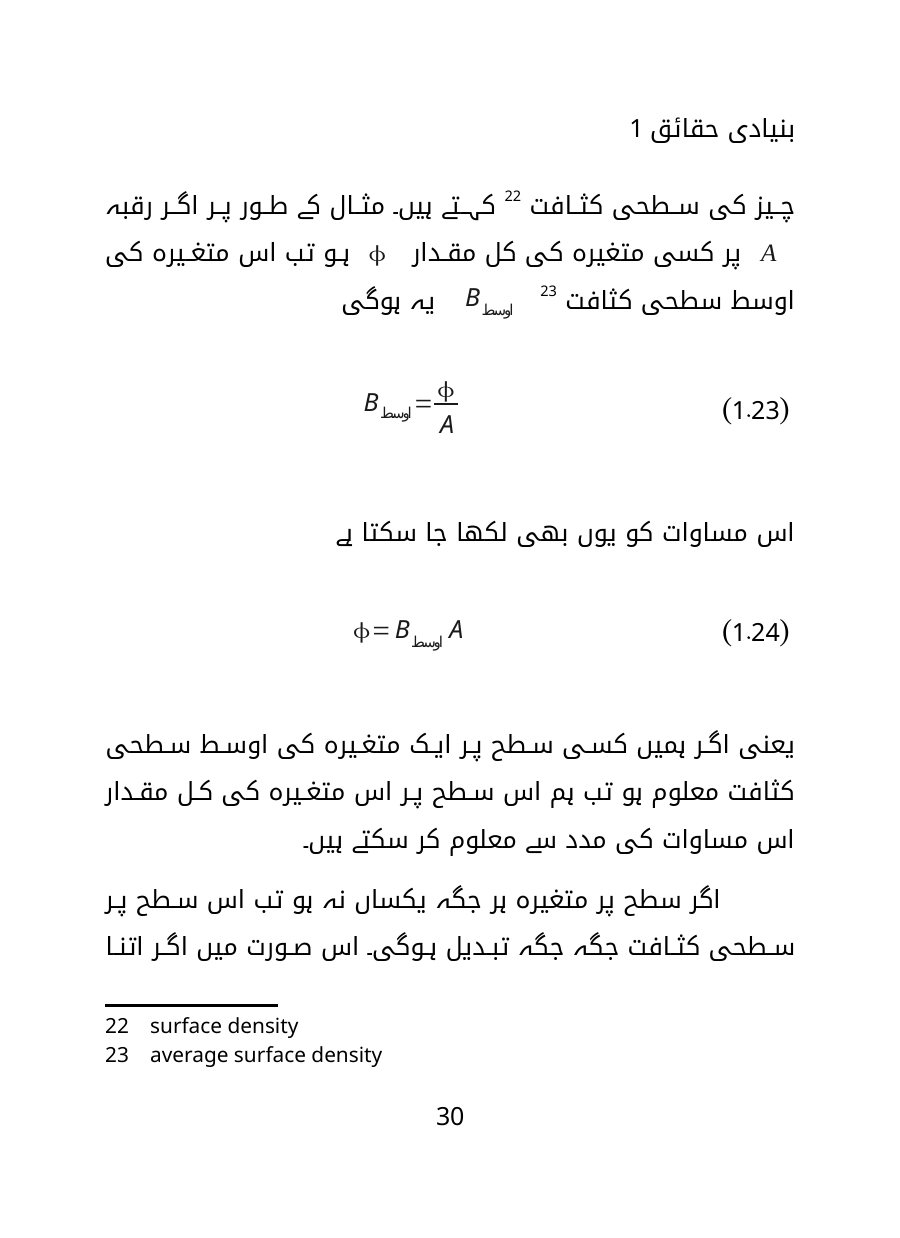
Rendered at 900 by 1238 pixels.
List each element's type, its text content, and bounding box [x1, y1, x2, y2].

table_header [105, 603, 706, 675]
text اس مساوات کو یوں بھی لکھا جا سکتا ہے [105, 509, 795, 557]
table_header (1.23) [706, 371, 795, 463]
text یعنی اگر ہمیں کسی سطح پر ایک متغیرہ کی اوسط سطحی کثافت معلوم ہو تب ہم اس سطح پر اس متغیرہ کی کل مقدار اس مساوات کی مدد سے معلوم کر سکتے ہیں۔ [105, 721, 795, 863]
table_header (1.24) [706, 603, 795, 675]
text average surface density [105, 1040, 795, 1068]
text surface density [105, 1012, 795, 1040]
text اکائی رقبہ کی سطح پر کسی چیز کی کل مقدار کو اس چیز کی سطحی کثافت کہتے ہیں۔ مثال کے طور پر اگر رقبہپر کسی متغیرہ کی کل مقدار ہو تب اس متغیرہ کی اوسط سطحی کثافت یہ ہوگی [105, 182, 795, 324]
text اگر سطح پر متغیرہ ہر جگہ یکساں نہ ہو تب اس سطح پر سطحی کثافت جگہ جگہ تبدیل ہوگی۔ اس صورت میں اگر اتنا چھوٹا رقبہ لیا جائے کہ اس پر متغیرہ یکساں تصور کیا جا سکے تب اس نکتہ پر سطحی کثافت یوں حاصل ہوگی [105, 876, 795, 971]
table_header [105, 371, 706, 463]
